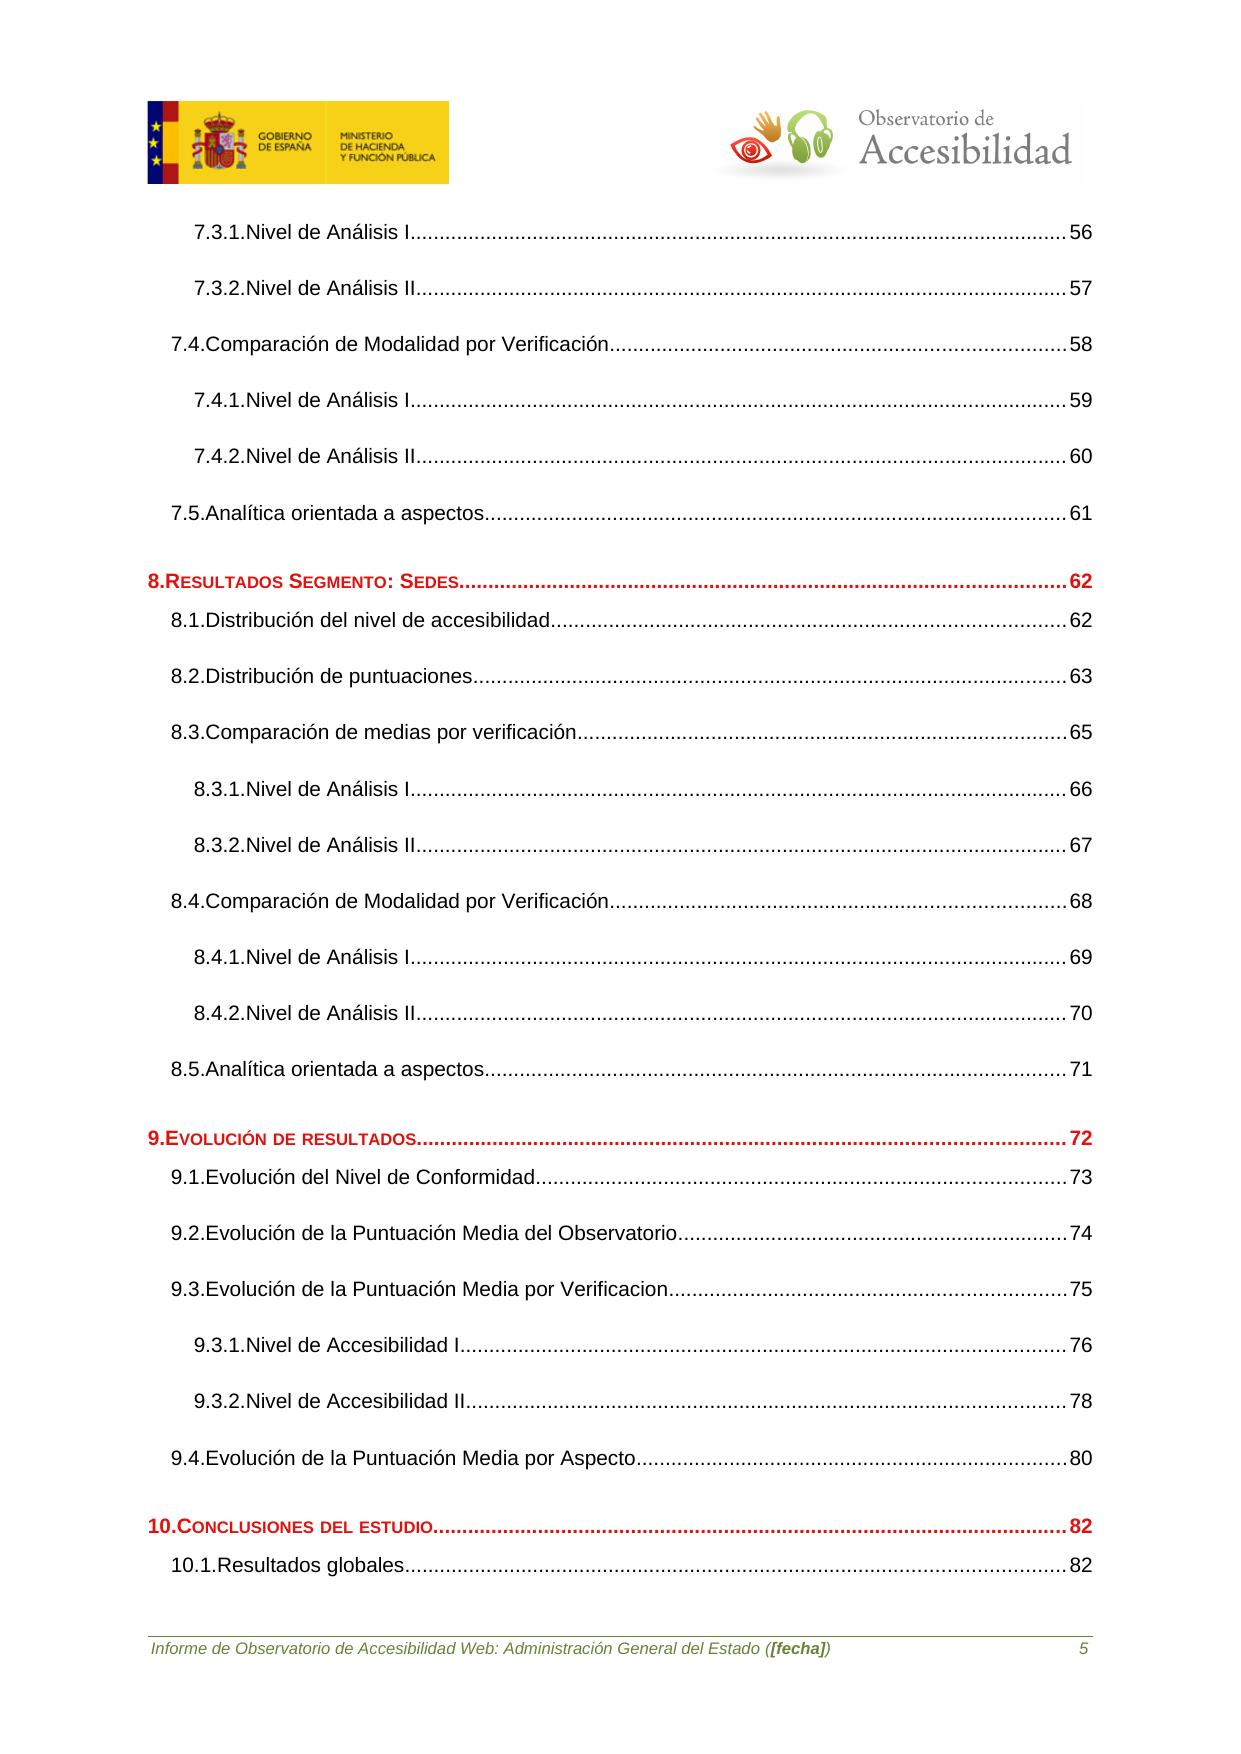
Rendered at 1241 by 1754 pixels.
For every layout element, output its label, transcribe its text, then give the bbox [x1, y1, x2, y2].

text 7.4.Comparación de Modalidad por Verificación 58 [171, 332, 1092, 356]
text 8.2.Distribución de puntuaciones 63 [171, 664, 1092, 688]
text 7.5.Analítica orientada a aspectos 61 [171, 500, 1092, 524]
text 9.Evolución de resultados 72 [148, 1126, 1092, 1150]
text 9.1.Evolución del Nivel de Conformidad 73 [171, 1164, 1092, 1188]
text 8.3.1.Nivel de Análisis I 66 [193, 776, 1092, 800]
text 8.4.1.Nivel de Análisis I 69 [193, 945, 1092, 969]
text 7.3.2.Nivel de Análisis II 57 [193, 276, 1092, 300]
text 8.4.2.Nivel de Análisis II 70 [193, 1001, 1092, 1025]
text 8.3.Comparación de medias por verificación 65 [171, 720, 1092, 744]
text 7.4.1.Nivel de Análisis I 59 [193, 388, 1092, 412]
picture [147, 101, 450, 184]
text 8.5.Analítica orientada a aspectos 71 [171, 1057, 1092, 1081]
text 8.1.Distribución del nivel de accesibilidad 62 [171, 608, 1092, 632]
picture [710, 101, 1086, 184]
text 9.3.Evolución de la Puntuación Media por Verificacion 75 [171, 1277, 1092, 1301]
text 8.3.2.Nivel de Análisis II 67 [193, 832, 1092, 856]
text 10.Conclusiones del estudio 82 [148, 1514, 1092, 1538]
text 7.4.2.Nivel de Análisis II 60 [193, 444, 1092, 468]
text 9.3.1.Nivel de Accesibilidad I 76 [193, 1333, 1092, 1357]
text 9.2.Evolución de la Puntuación Media del Observatorio 74 [171, 1221, 1092, 1245]
text 9.4.Evolución de la Puntuación Media por Aspecto 80 [171, 1445, 1092, 1469]
text 8.4.Comparación de Modalidad por Verificación 68 [171, 889, 1092, 913]
text 10.1.Resultados globales 82 [171, 1553, 1092, 1577]
text 9.3.2.Nivel de Accesibilidad II 78 [193, 1389, 1092, 1413]
text 8.Resultados Segmento: Sedes 62 [148, 569, 1092, 593]
text 7.3.1.Nivel de Análisis I 56 [193, 220, 1092, 244]
